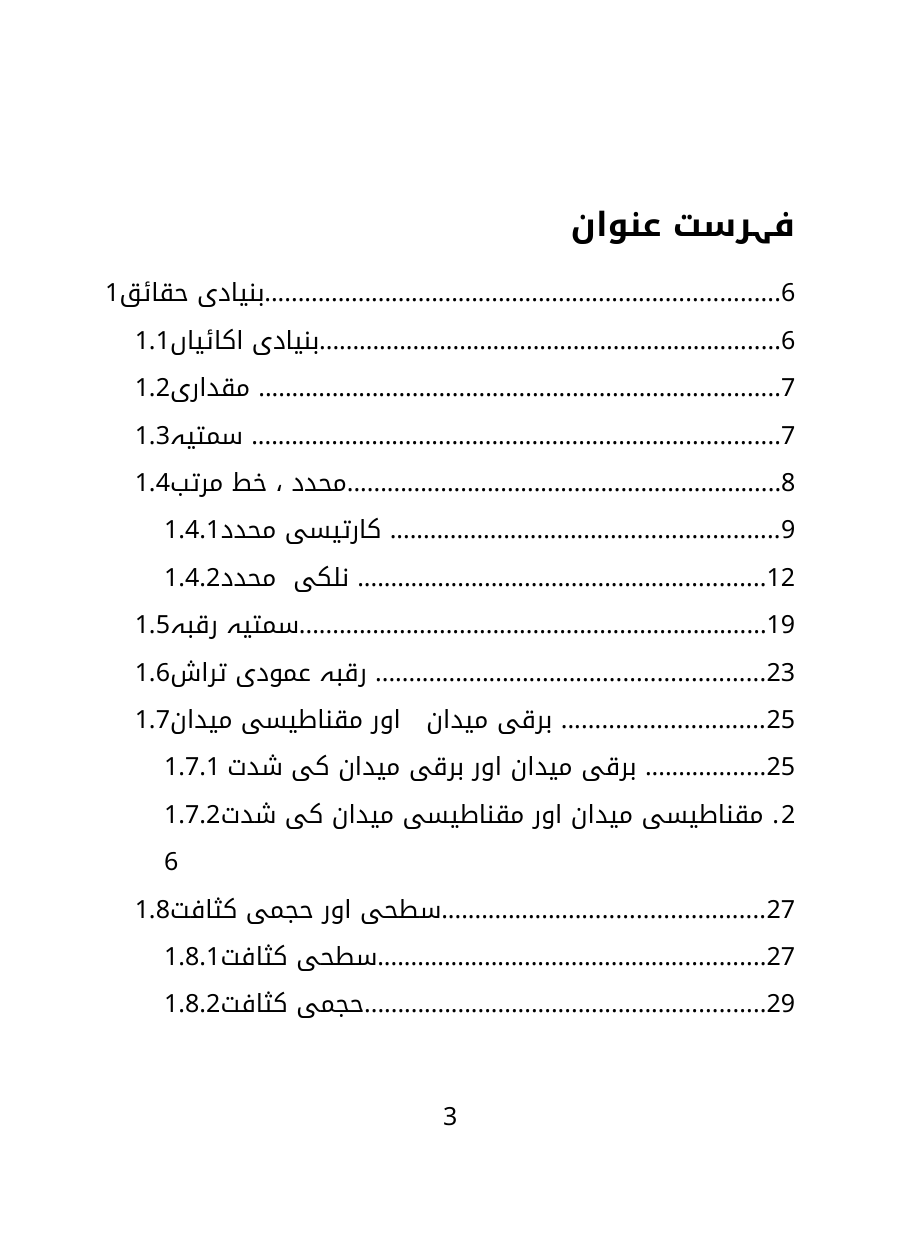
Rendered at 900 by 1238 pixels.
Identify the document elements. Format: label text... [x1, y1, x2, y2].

text 1.8سطحی اور حجمی کثافت 27 [134, 886, 795, 933]
text 1.5سمتیہ رقبہ 19 [134, 602, 795, 649]
text 1.4.2نلکی محدد 12 [164, 554, 795, 602]
text 1.8.1سطحی کثافت 27 [164, 933, 795, 981]
text 1.6رقبہ عمودی تراش 23 [134, 649, 795, 696]
text 1.3سمتیہ 7 [134, 412, 795, 459]
text 1.2مقداری 7 [134, 364, 795, 412]
subtitle فہرست عنوان [105, 194, 795, 257]
text 1.4.1کارتیسی محدد 9 [164, 507, 795, 554]
text 1.7برقی میدان اور مقناطیسی میدان 25 [134, 696, 795, 744]
text 1.8.2حجمی کثافت 29 [164, 981, 795, 1028]
text 1بنیادی حقائق 6 [105, 270, 795, 317]
text 1.7.2مقناطیسی میدان اور مقناطیسی میدان کی شدت 26 [164, 791, 795, 886]
text 1.1بنیادی اکائیاں 6 [134, 317, 795, 364]
text 1.4محدد ، خط مرتب 8 [134, 459, 795, 507]
text 1.7.1 برقی میدان اور برقی میدان کی شدت 25 [164, 744, 795, 791]
